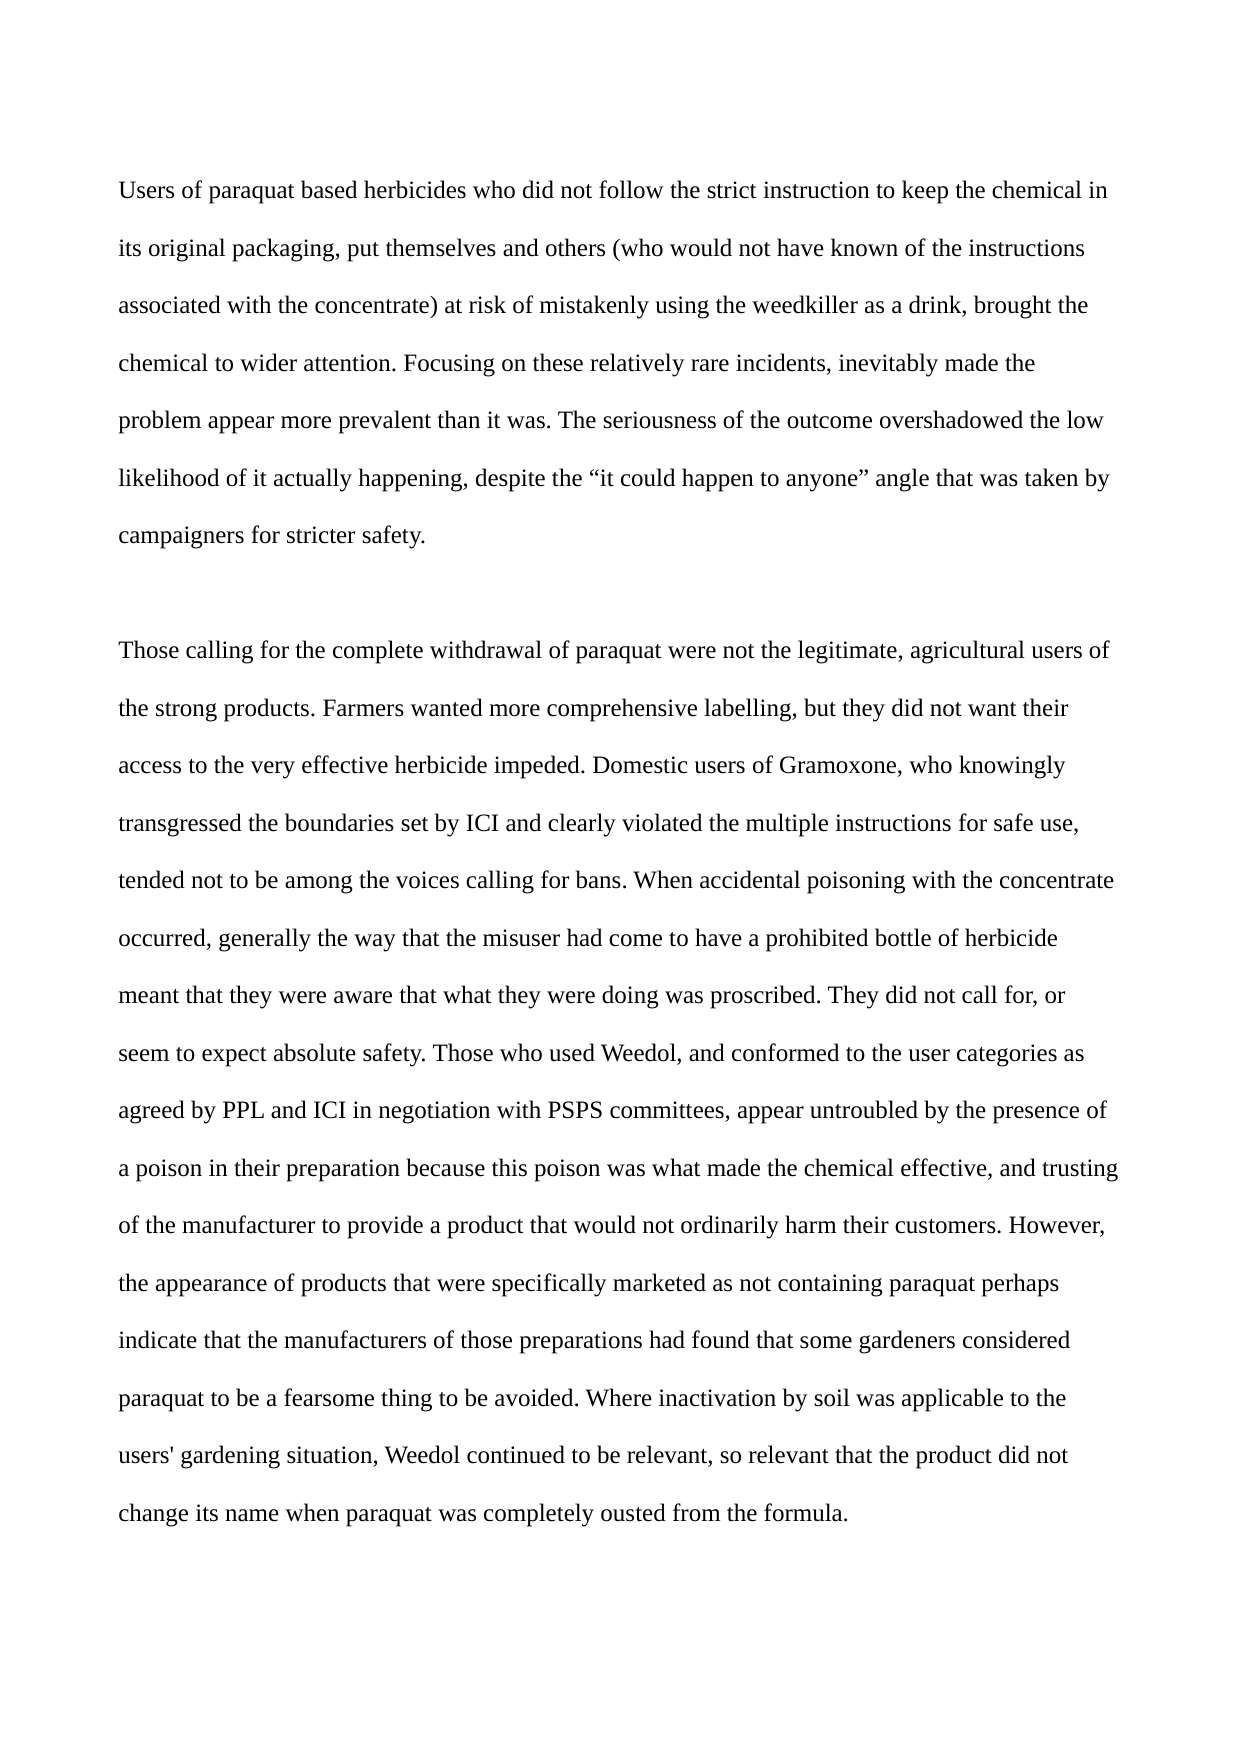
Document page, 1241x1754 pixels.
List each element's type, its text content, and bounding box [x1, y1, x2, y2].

text Those calling for the complete withdrawal of paraquat were not the legitimate, agricultural users of the strong products. Farmers wanted more comprehensive labelling, but they did not want their access to the very effective herbicide impeded. Domestic users of Gramoxone, who knowingly transgressed the boundaries set by ICI and clearly violated the multiple instructions for safe use, tended not to be among the voices calling for bans. When accidental poisoning with the concentrate occurred, generally the way that the misuser had come to have a prohibited bottle of herbicide meant that they were aware that what they were doing was proscribed. They did not call for, or seem to expect absolute safety. Those who used Weedol, and conformed to the user categories as agreed by PPL and ICI in negotiation with PSPS committees, appear untroubled by the presence of a poison in their preparation because this poison was what made the chemical effective, and trusting of the manufacturer to provide a product that would not ordinarily harm their customers. However, the appearance of products that were specifically marketed as not containing paraquat perhaps indicate that the manufacturers of those preparations had found that some gardeners considered paraquat to be a fearsome thing to be avoided. Where inactivation by soil was applicable to the users' gardening situation, Weedol continued to be relevant, so relevant that the product did not change its name when paraquat was completely ousted from the formula. [118, 636, 1122, 1527]
text Users of paraquat based herbicides who did not follow the strict instruction to keep the chemical in its original packaging, put themselves and others (who would not have known of the instructions associated with the concentrate) at risk of mistakenly using the weedkiller as a drink, brought the chemical to wider attention. Focusing on these relatively rare incidents, inevitably made the problem appear more prevalent than it was. The seriousness of the outcome overshadowed the low likelihood of it actually happening, despite the “it could happen to anyone” angle that was taken by campaigners for stricter safety. [118, 176, 1122, 549]
